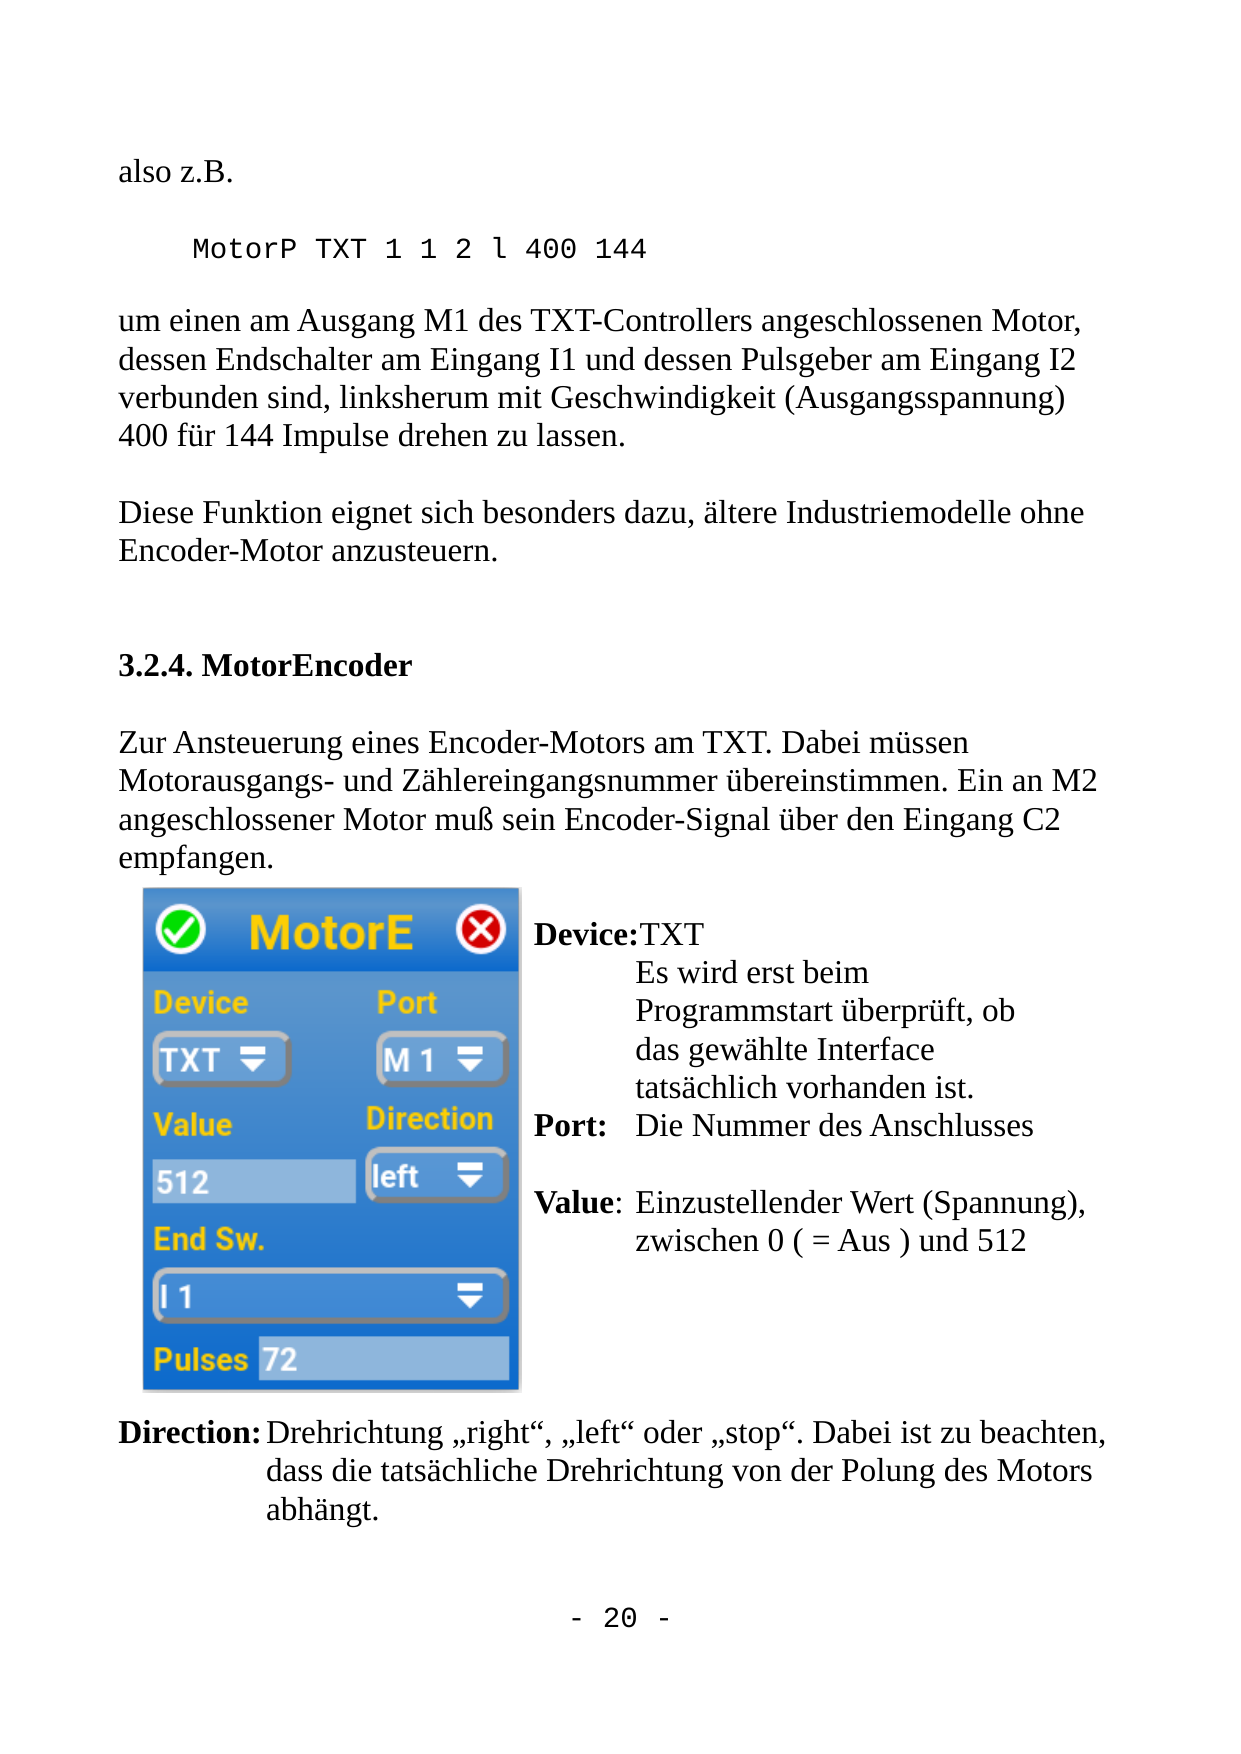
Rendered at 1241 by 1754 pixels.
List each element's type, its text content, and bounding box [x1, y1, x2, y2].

text [118, 952, 142, 1106]
text 3.2.4. MotorEncoder [118, 646, 1122, 684]
text abhängt. [118, 1489, 1122, 1527]
text dass die tatsächliche Drehrichtung von der Polung des Motors [118, 1451, 1122, 1489]
text also z.B. [118, 151, 1122, 189]
text Value: Einzustellender Wert (Spannung), zwischen 0 ( = Aus ) und 512 [522, 1182, 1122, 1259]
text Es wird erst beim Programmstart überprüft, ob das gewählte Interface tatsächlich vorhanden ist. [522, 952, 1122, 1106]
text Device:TXT [522, 914, 1122, 952]
text Zur Ansteuerung eines Encoder-Motors am TXT. Dabei müssen Motorausgangs- und Zählereingangsnummer übereinstimmen. Ein an M2 angeschlossener Motor muß sein Encoder-Signal über den Eingang C2 empfangen. [118, 722, 1122, 876]
text Direction: Drehrichtung „right“, „left“ oder „stop“. Dabei ist zu beachten, [118, 1412, 1122, 1451]
picture [142, 887, 522, 1393]
text Diese Funktion eignet sich besonders dazu, ältere Industriemodelle ohne Encoder-Motor anzusteuern. [118, 492, 1122, 569]
text [118, 914, 142, 952]
text um einen am Ausgang M1 des TXT-Controllers angeschlossenen Motor, dessen Endschalter am Eingang I1 und dessen Pulsgeber am Eingang I2 verbunden sind, linksherum mit Geschwindigkeit (Ausgangsspannung) 400 für 144 Impulse drehen zu lassen. [118, 301, 1122, 454]
text [118, 1182, 142, 1259]
text MotorP TXT 1 1 2 l 400 144 [118, 228, 1122, 268]
text [118, 1106, 142, 1144]
text Port: Die Nummer des Anschlusses [522, 1106, 1122, 1144]
